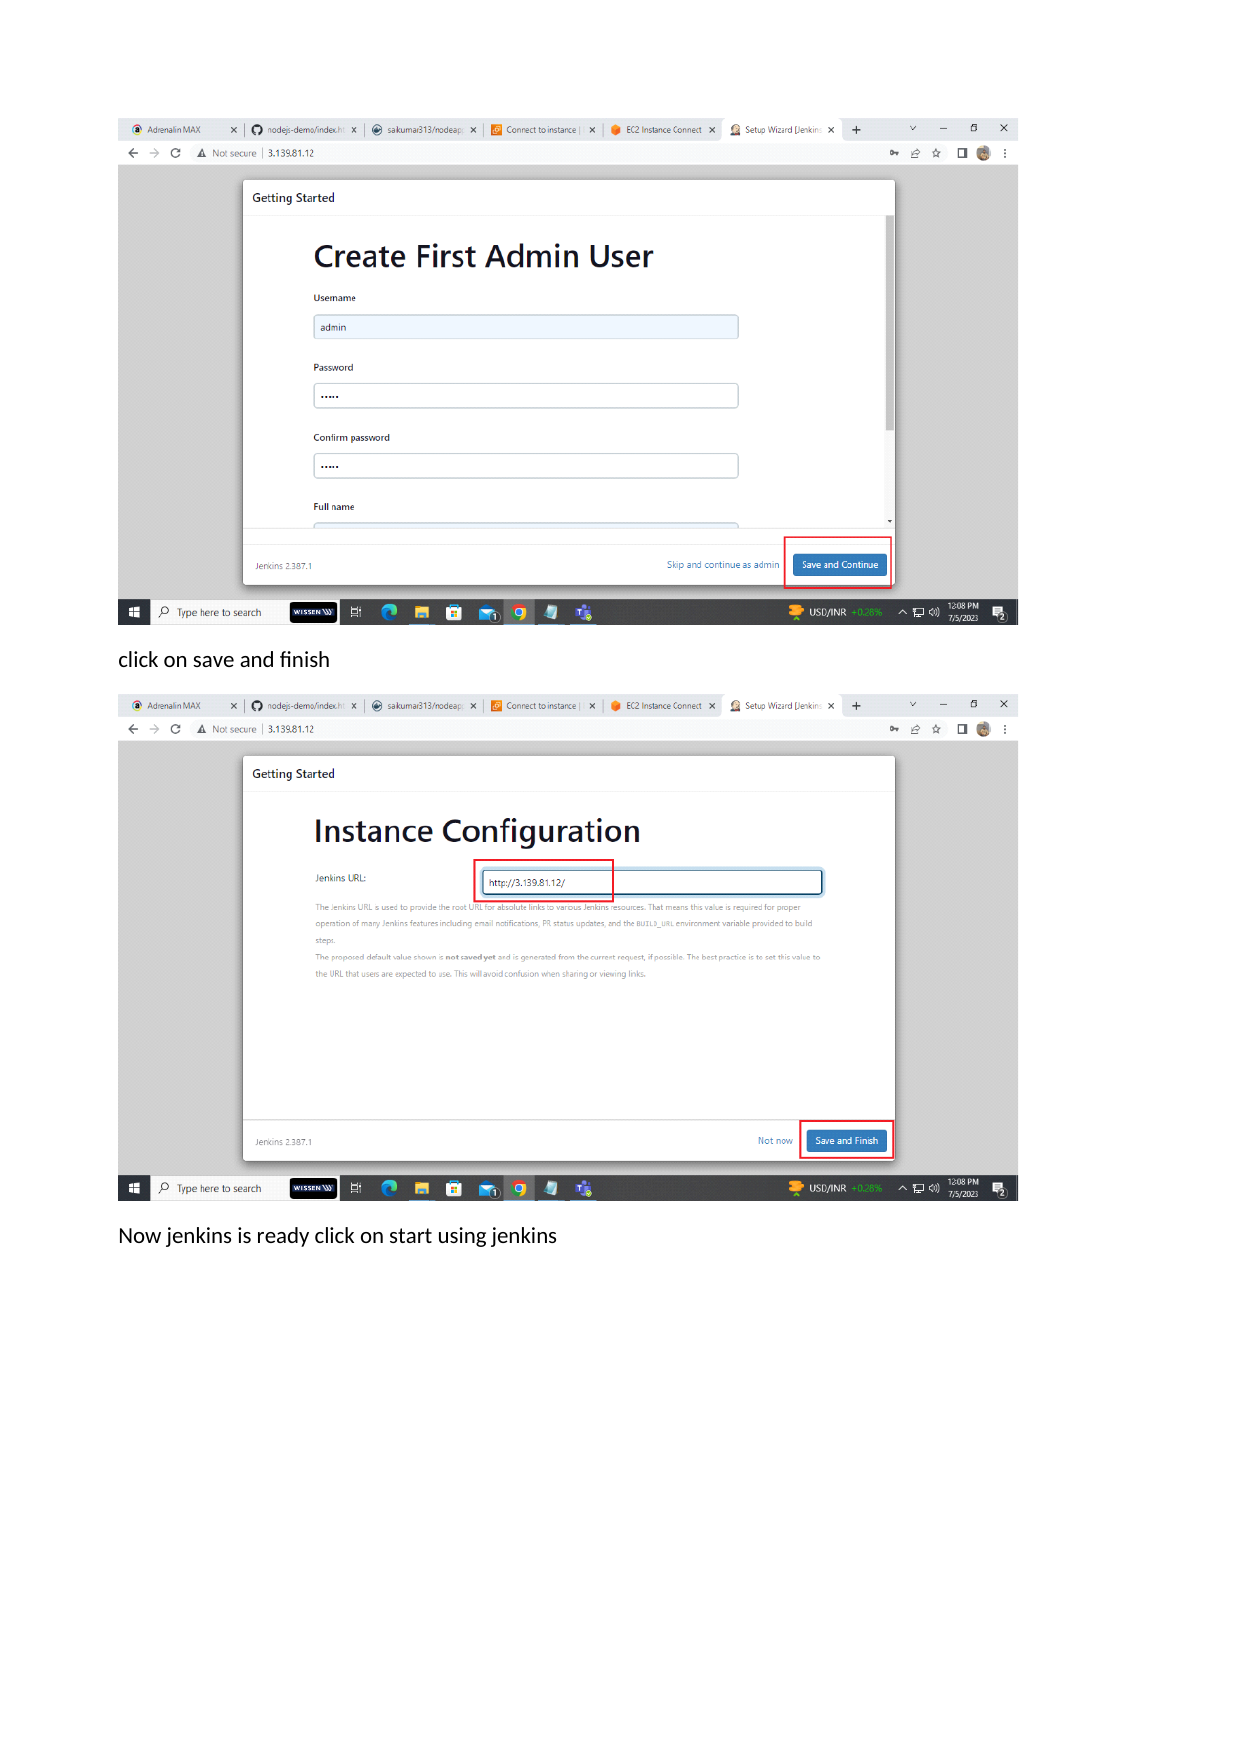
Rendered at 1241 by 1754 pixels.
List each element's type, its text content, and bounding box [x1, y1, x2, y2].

text Now jenkins is ready click on start using jenkins [118, 1221, 1122, 1249]
text click on save and finish [118, 645, 1122, 673]
